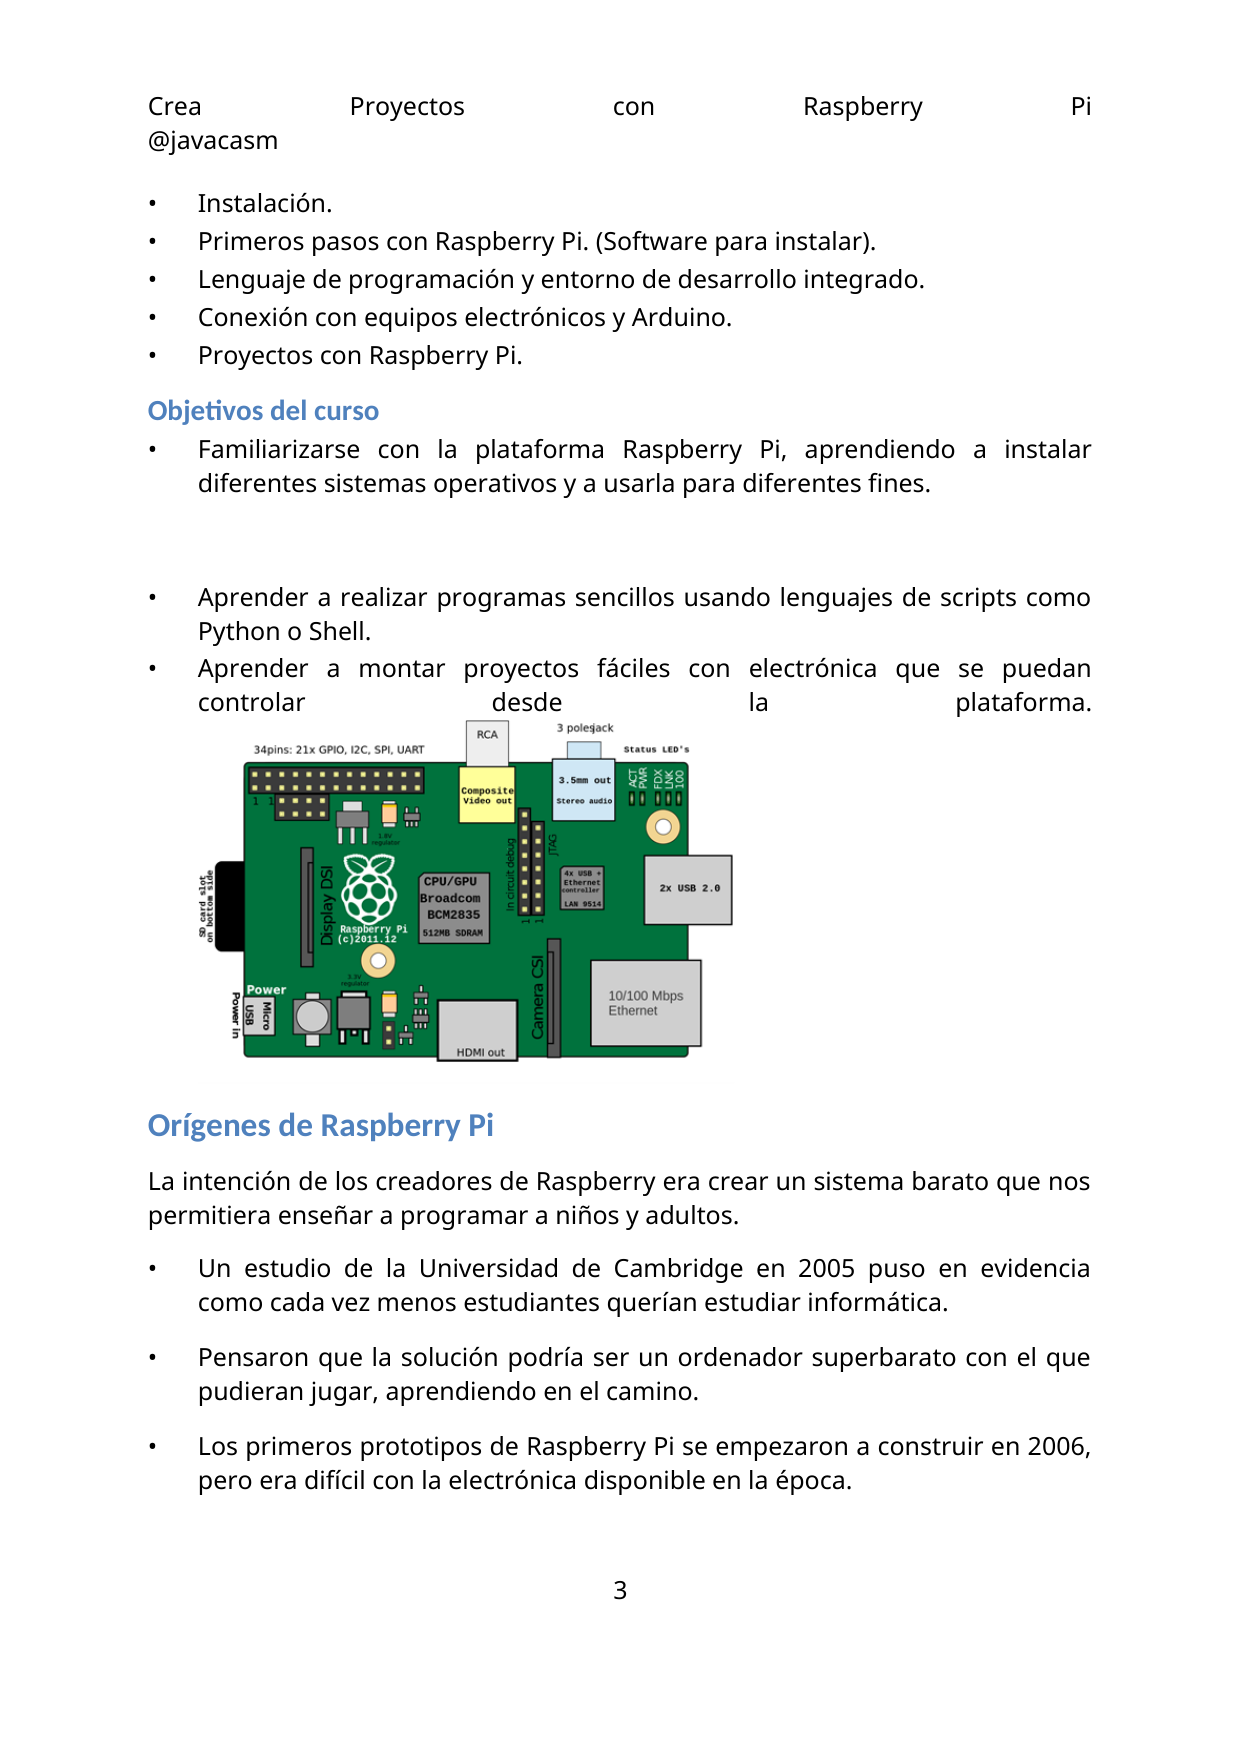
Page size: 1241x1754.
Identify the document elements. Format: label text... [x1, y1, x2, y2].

list Pensaron que la solución podría ser un ordenador superbarato con el que pudieran jugar, aprendiendo en el camino. [148, 1339, 1093, 1407]
list Aprender a realizar programas sencillos usando lenguajes de scripts como Python o Shell. [148, 579, 1093, 647]
list Conexión con equipos electrónicos y Arduino. [148, 299, 1093, 334]
picture [197, 719, 735, 1084]
text La intención de los creadores de Raspberry era crear un sistema barato que nos permitiera enseñar a programar a niños y adultos. [148, 1163, 1093, 1232]
list Un estudio de la Universidad de Cambridge en 2005 puso en evidencia como cada vez menos estudiantes querían estudiar informática. [148, 1250, 1093, 1318]
list Aprender a montar proyectos fáciles con electrónica que se puedan controlar desde la plataforma. [148, 651, 1093, 1083]
subtitle Orígenes de Raspberry Pi [148, 1104, 1093, 1145]
list Primeros pasos con Raspberry Pi. (Software para instalar). [148, 224, 1093, 258]
list Proyectos con Raspberry Pi. [148, 337, 1093, 371]
list Los primeros prototipos de Raspberry Pi se empezaron a construir en 2006, pero era difícil con la electrónica disponible en la época. [148, 1428, 1093, 1496]
list Lenguaje de programación y entorno de desarrollo integrado. [148, 262, 1093, 296]
list Instalación. [148, 186, 1093, 220]
subtitle Objetivos del curso [148, 392, 1093, 428]
list Familiarizarse con la plataforma Raspberry Pi, aprendiendo a instalar diferentes sistemas operativos y a usarla para diferentes fines. [148, 432, 1093, 500]
